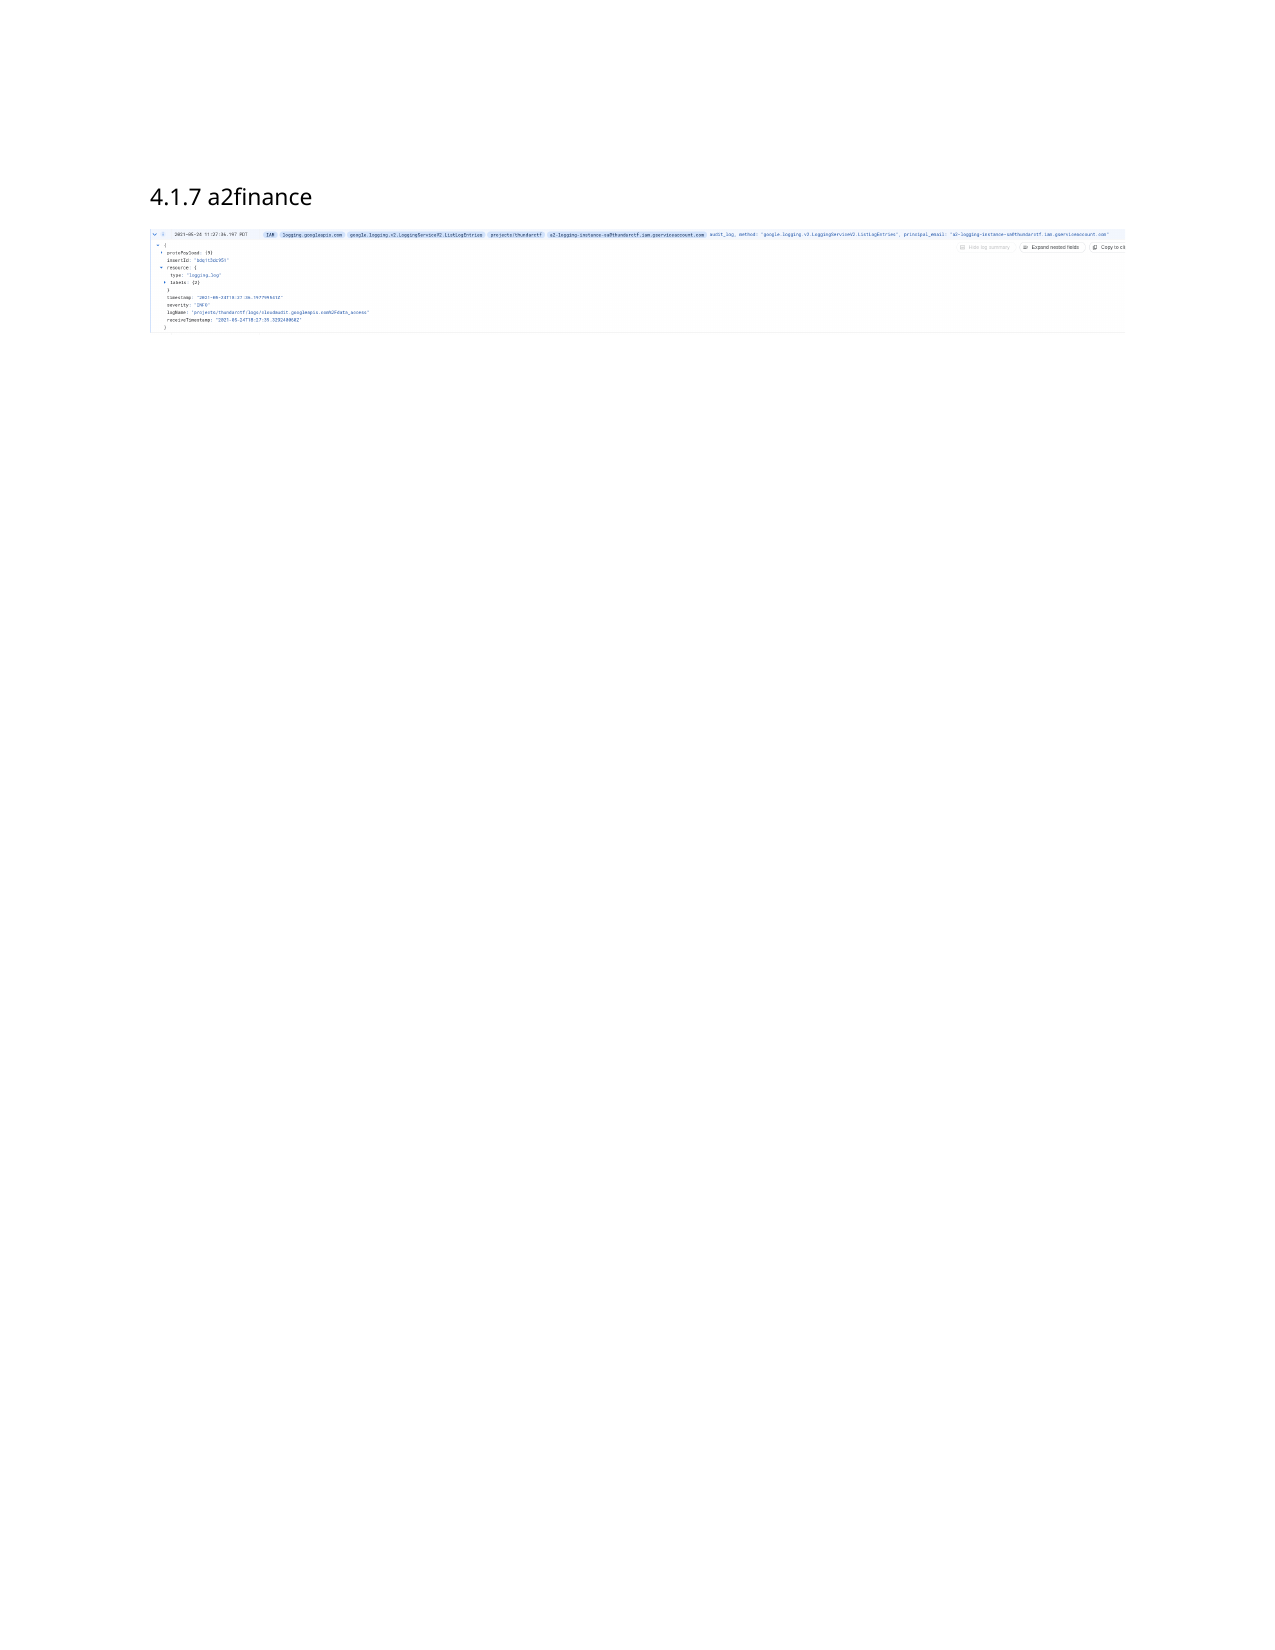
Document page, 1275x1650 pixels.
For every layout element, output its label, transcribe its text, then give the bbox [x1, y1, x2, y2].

text 4.1.7 a2finance [150, 181, 1125, 212]
picture [150, 229, 1125, 335]
